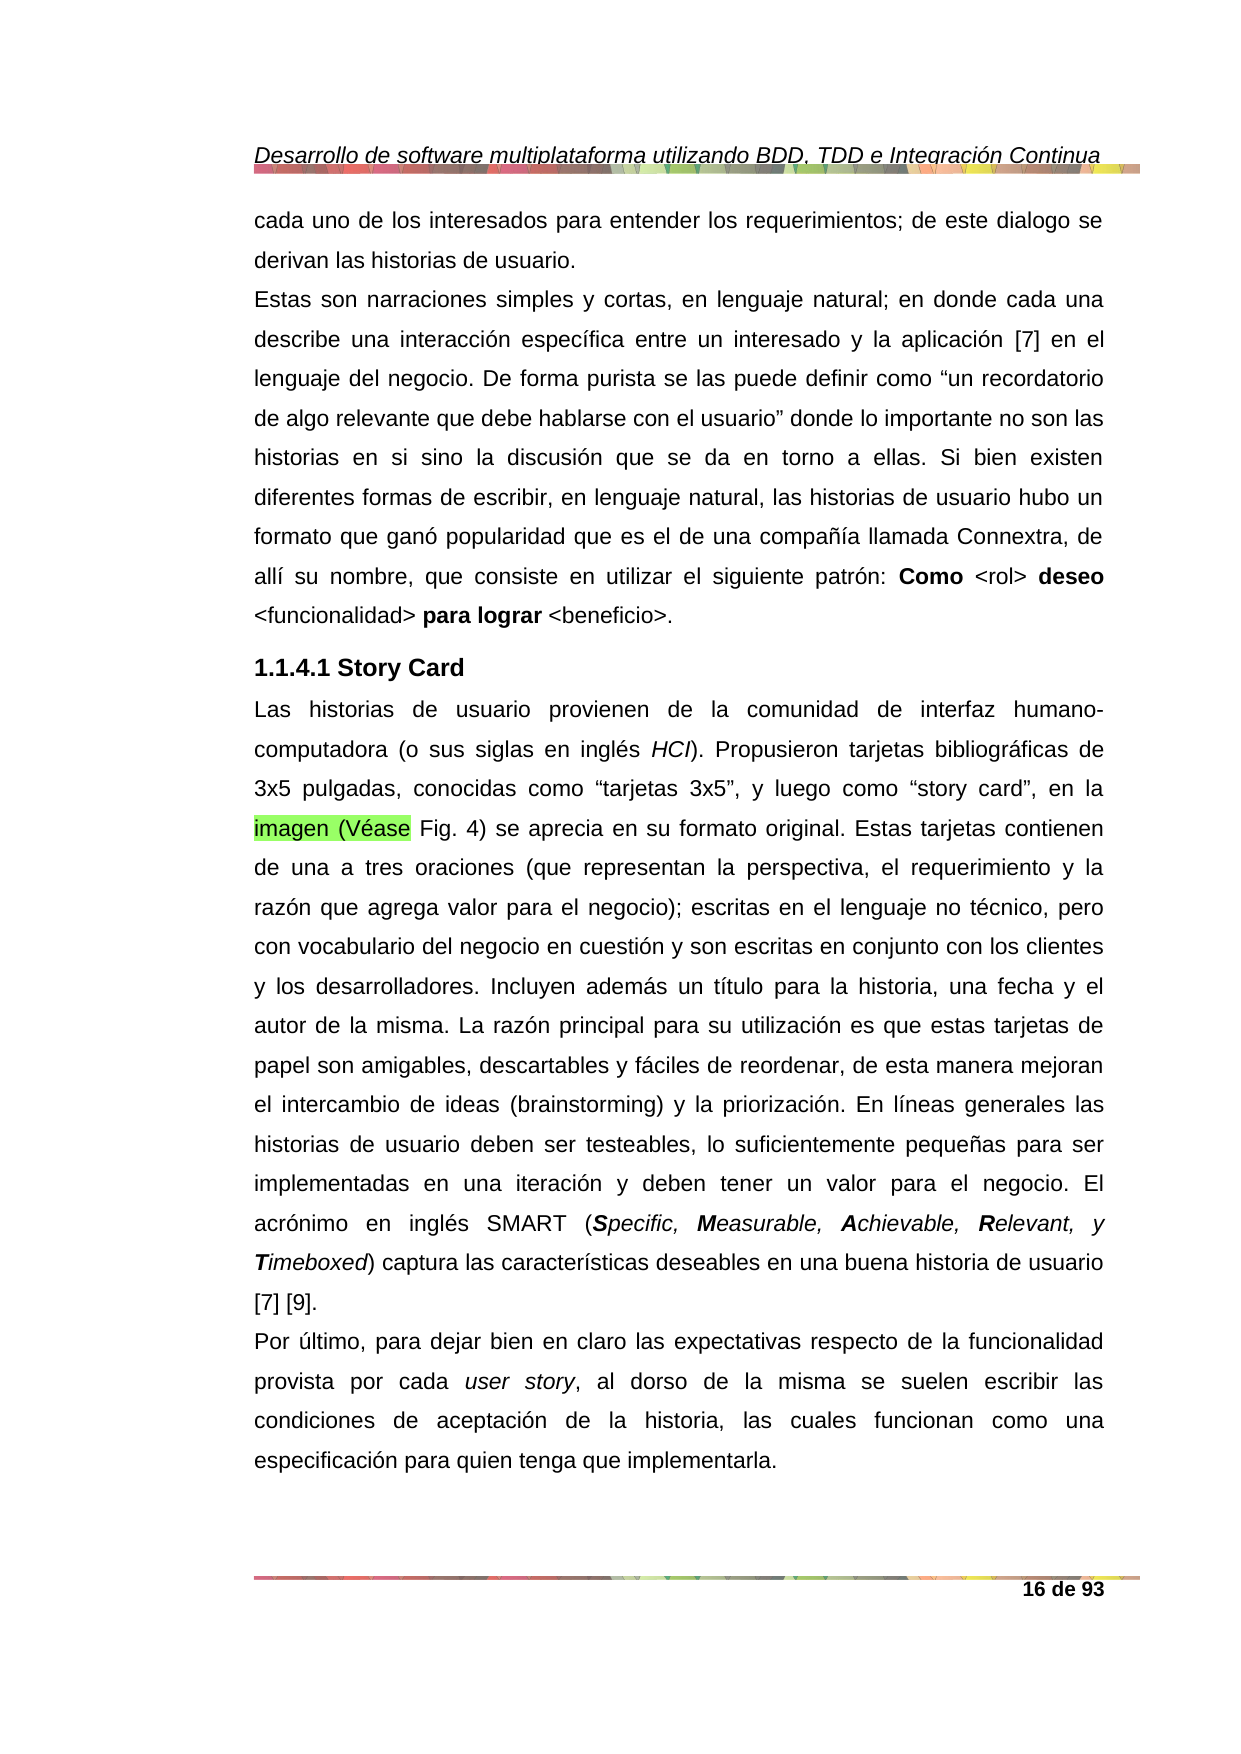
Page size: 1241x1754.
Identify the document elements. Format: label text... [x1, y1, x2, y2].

text Las historias de usuario provienen de la comunidad de interfaz humano-computadora (o sus siglas en inglés HCI). Propusieron tarjetas bibliográficas de 3x5 pulgadas, conocidas como “tarjetas 3x5”, y luego como “story card”, en la imagen (Véase Fig. 4) se aprecia en su formato original. Estas tarjetas contienen de una a tres oraciones (que representan la perspectiva, el requerimiento y la razón que agrega valor para el negocio); escritas en el lenguaje no técnico, pero con vocabulario del negocio en cuestión y son escritas en conjunto con los clientes y los desarrolladores. Incluyen además un título para la historia, una fecha y el autor de la misma. La razón principal para su utilización es que estas tarjetas de papel son amigables, descartables y fáciles de reordenar, de esta manera mejoran el intercambio de ideas (brainstorming) y la priorización. En líneas generales las historias de usuario deben ser testeables, lo suficientemente pequeñas para ser implementadas en una iteración y deben tener un valor para el negocio. El acrónimo en inglés SMART (Specific, Measurable, Achievable, Relevant, y Timeboxed) captura las características deseables en una buena historia de usuario [7] [9]. [254, 696, 1104, 1315]
list cada uno de los interesados para entender los requerimientos; de este dialogo se derivan las historias de usuario. [254, 207, 1104, 273]
text Por último, para dejar bien en claro las expectativas respecto de la funcionalidad provista por cada user story, al dorso de la misma se suelen escribir las condiciones de aceptación de la historia, las cuales funcionan como una especificación para quien tenga que implementarla. [254, 1328, 1104, 1473]
text 1.1.4.1 Story Card [254, 653, 1104, 682]
text Estas son narraciones simples y cortas, en lenguaje natural; en donde cada una describe una interacción específica entre un interesado y la aplicación [7] en el lenguaje del negocio. De forma purista se las puede definir como “un recordatorio de algo relevante que debe hablarse con el usuario” donde lo importante no son las historias en si sino la discusión que se da en torno a ellas. Si bien existen diferentes formas de escribir, en lenguaje natural, las historias de usuario hubo un formato que ganó popularidad que es el de una compañía llamada Connextra, de allí su nombre, que consiste en utilizar el siguiente patrón: Como <rol> deseo <funcionalidad> para lograr <beneficio>. [254, 286, 1104, 628]
